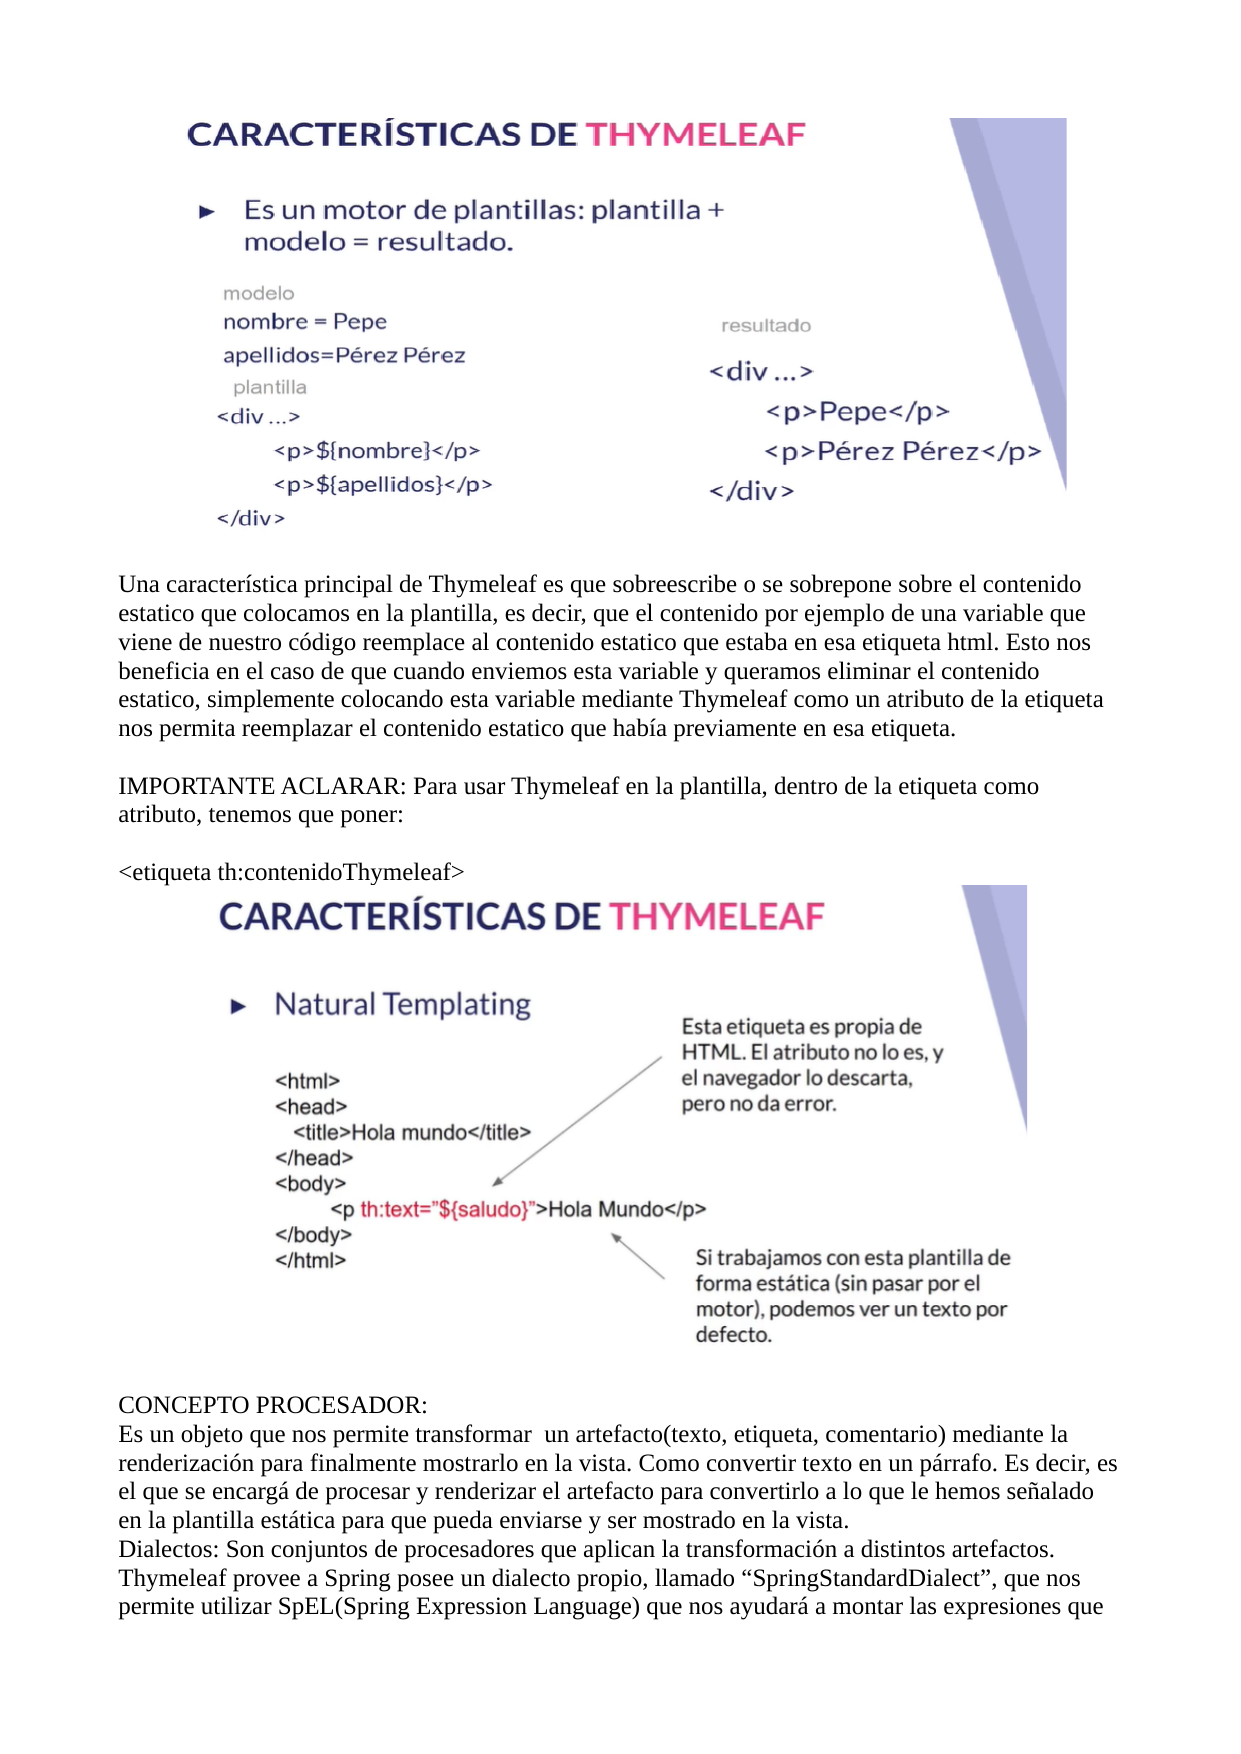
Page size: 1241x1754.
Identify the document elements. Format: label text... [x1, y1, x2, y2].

text CONCEPTO PROCESADOR: [118, 1390, 1122, 1419]
text Dialectos: Son conjuntos de procesadores que aplican la transformación a distintos artefactos. Thymeleaf provee a Spring posee un dialecto propio, llamado “SpringStandardDialect”, que nos permite utilizar SpEL(Spring Expression Language) que nos ayudará a montar las expresiones que [118, 1534, 1122, 1620]
text <etiqueta th:contenidoThymeleaf> [118, 857, 1122, 886]
text Es un objeto que nos permite transformar un artefacto(texto, etiqueta, comentario) mediante la renderización para finalmente mostrarlo en la vista. Como convertir texto en un párrafo. Es decir, es el que se encargá de procesar y renderizar el artefacto para convertirlo a lo que le hemos señalado en la plantilla estática para que pueda enviarse y ser mostrado en la vista. [118, 1419, 1122, 1534]
text IMPORTANTE ACLARAR: Para usar Thymeleaf en la plantilla, dentro de la etiqueta como atributo, tenemos que poner: [118, 771, 1122, 828]
text Una característica principal de Thymeleaf es que sobreescribe o se sobrepone sobre el contenido estatico que colocamos en la plantilla, es decir, que el contenido por ejemplo de una variable que viene de nuestro código reemplace al contenido estatico que estaba en esa etiqueta html. Esto nos beneficia en el caso de que cuando enviemos esta variable y queramos eliminar el contenido estatico, simplemente colocando esta variable mediante Thymeleaf como un atributo de la etiqueta nos permita reemplazar el contenido estatico que había previamente en esa etiqueta. [118, 569, 1122, 742]
